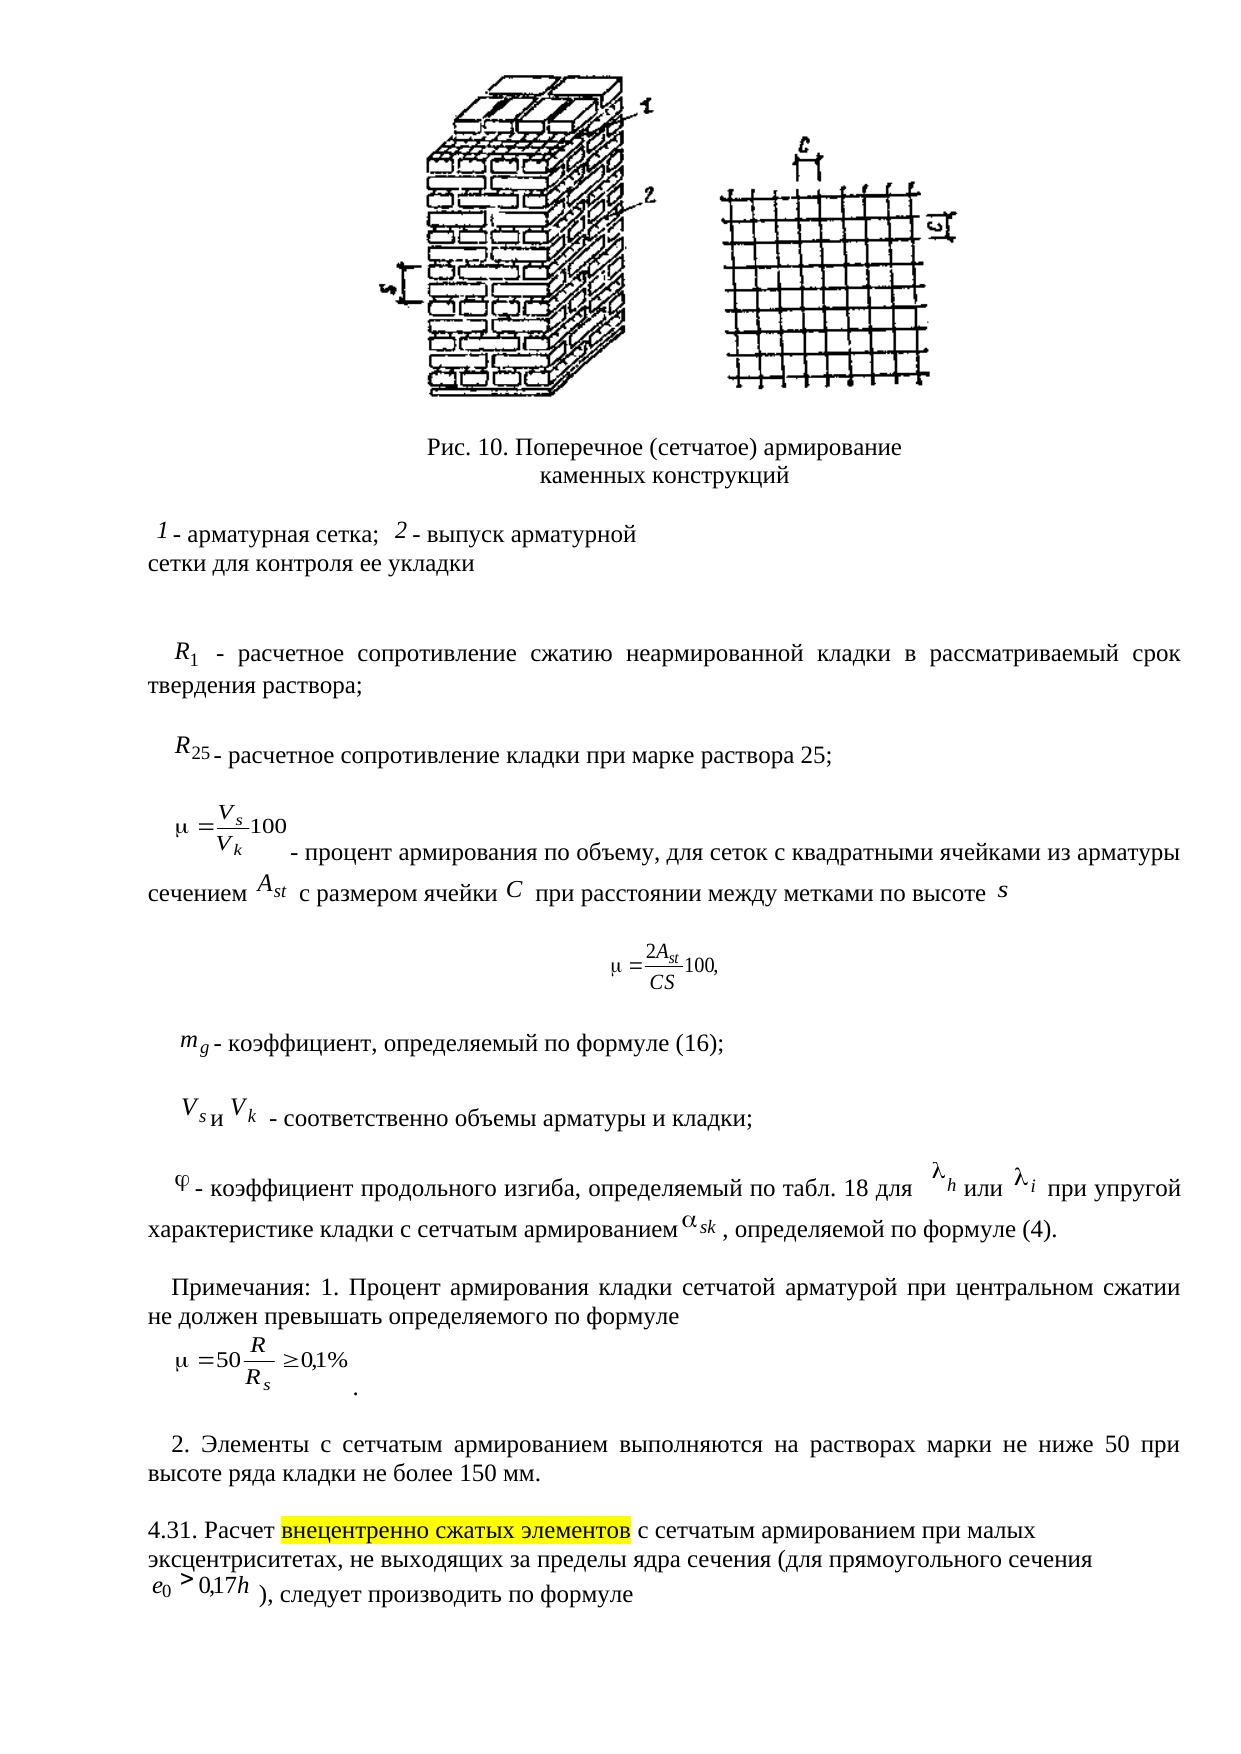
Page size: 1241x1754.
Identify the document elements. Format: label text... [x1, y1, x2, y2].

text - расчетное сопротивление кладки при марке раствора 25; [148, 728, 1181, 769]
text сетки для контроля ее укладки [148, 548, 1181, 577]
text 4.31. Расчет внецентренно сжатых элементов с сетчатым армированием при малых эксцентриситетах, не выходящих за пределы ядра сечения (для прямоугольного сечения ), следует производить по формуле [148, 1516, 1181, 1608]
text . [148, 1329, 1181, 1401]
text - расчетное сопротивление сжатию неармированной кладки в рассматриваемый срок твердения раствора; [148, 634, 1181, 699]
text Примечания: 1. Процент армирования кладки сетчатой арматурой при центральном сжатии не должен превышать определяемого по формуле [148, 1272, 1181, 1329]
picture [363, 59, 965, 403]
text - процент армирования по объему, для сеток с квадратными ячейками из арматуры сечением с размером ячейки при расстоянии между метками по высоте [148, 798, 1181, 907]
text - арматурная сетка; - выпуск арматурной [148, 518, 1181, 548]
text Рис. 10. Поперечное (сетчатое) армирование [148, 432, 1181, 460]
text - коэффициент продольного изгиба, определяемый по табл. 18 для или при упругой характеристике кладки с сетчатым армированием, определяемой по формуле (4). [148, 1161, 1181, 1243]
text каменных конструкций [148, 460, 1181, 489]
text 2. Элементы с сетчатым армированием выполняются на растворах марки не ниже 50 при высоте ряда кладки не более 150 мм. [148, 1429, 1181, 1487]
text - коэффициент, определяемый по формуле (16); [148, 1023, 1181, 1062]
text и - соответственно объемы арматуры и кладки; [148, 1090, 1181, 1132]
